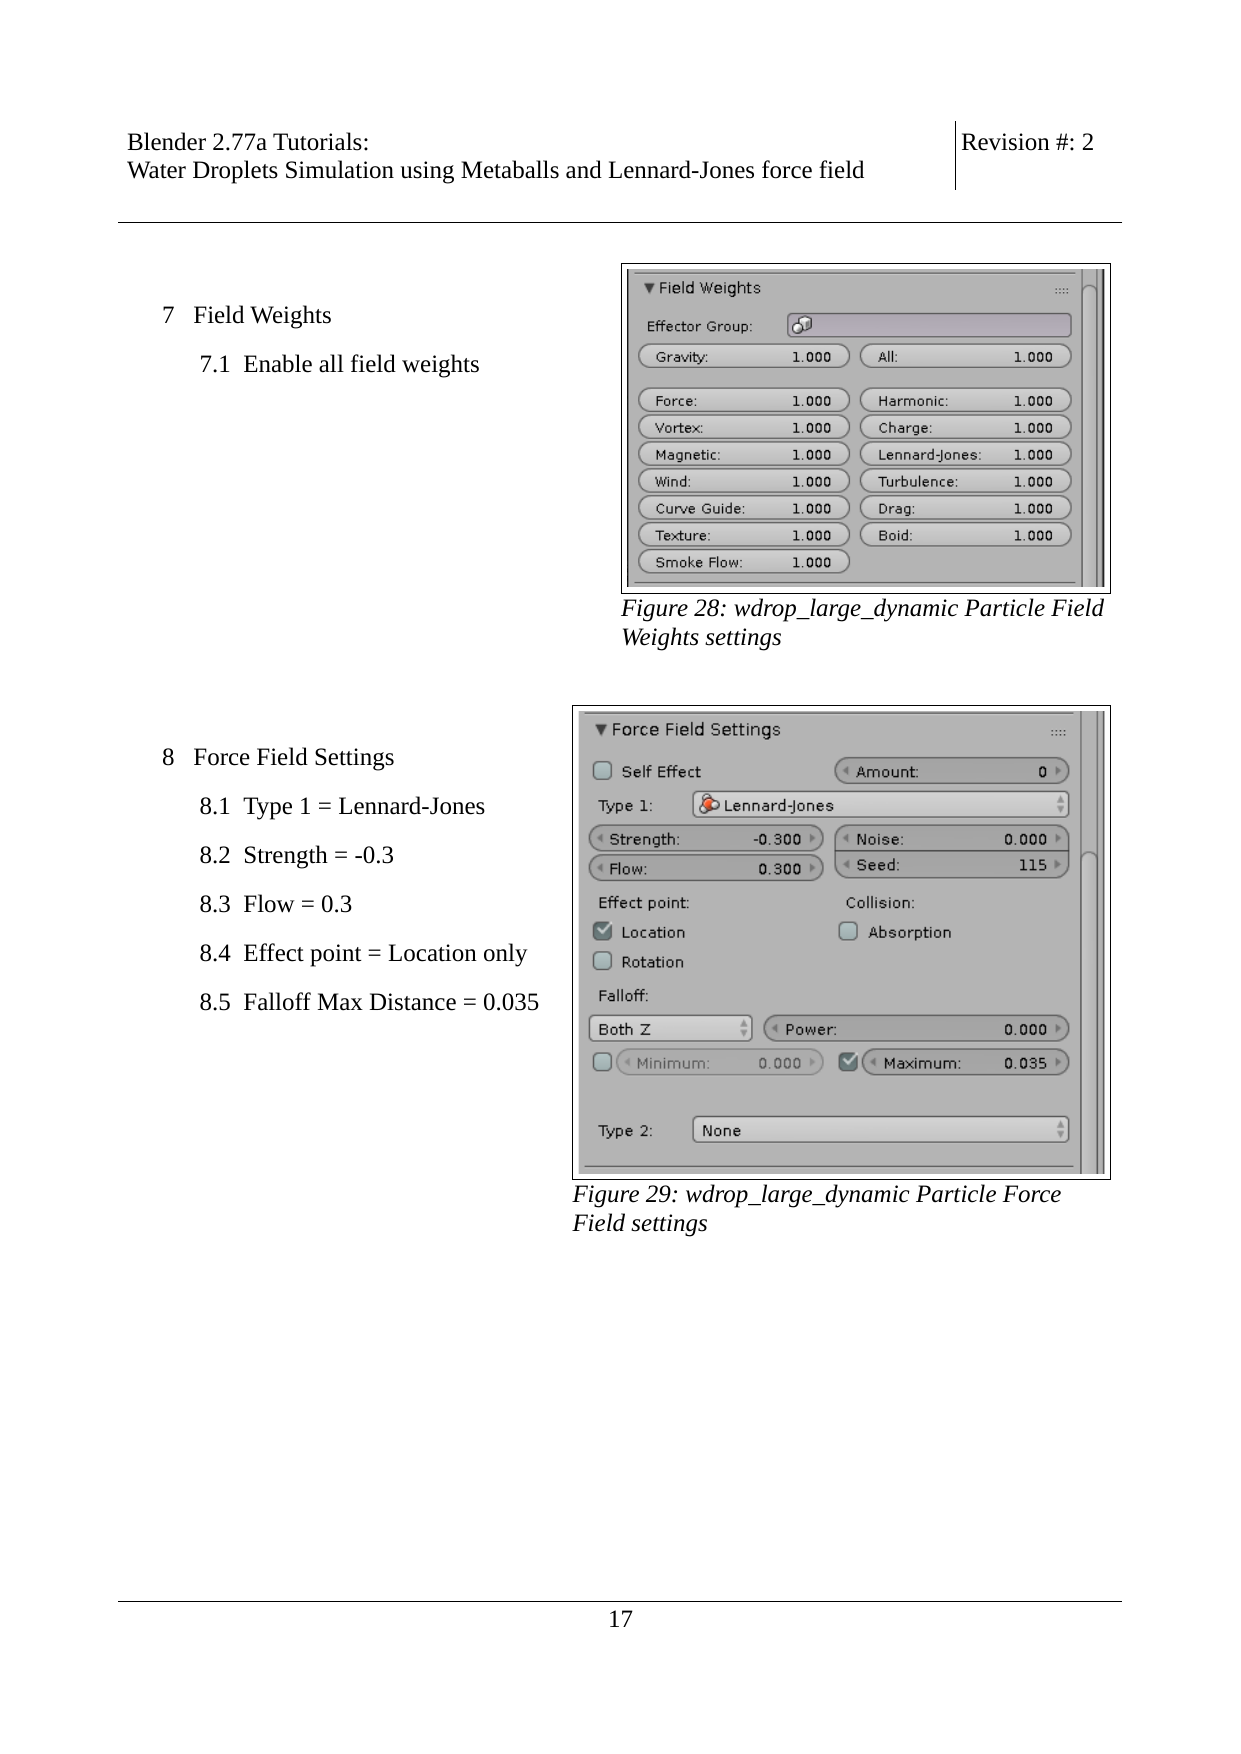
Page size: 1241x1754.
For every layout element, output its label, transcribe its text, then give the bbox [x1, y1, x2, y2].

text [622, 264, 1110, 593]
list [1111, 840, 1122, 869]
list Effect point = Location only [193, 938, 572, 967]
list Enable all field weights [193, 349, 621, 378]
text [573, 706, 1110, 1179]
list [1111, 889, 1122, 918]
picture [578, 711, 1105, 1174]
text Figure 28: wdrop_large_dynamic Particle Field Weights settings [621, 594, 1111, 651]
text Figure 29: wdrop_large_dynamic Particle Force Field settings [572, 1180, 1111, 1237]
list Strength = -0.3 [193, 840, 572, 869]
list Type 1 = Lennard-Jones [193, 791, 572, 820]
list [1111, 301, 1122, 329]
list Field Weights [156, 301, 621, 329]
picture [627, 269, 1105, 587]
list Falloff Max Distance = 0.035 [193, 987, 572, 1016]
list Flow = 0.3 [193, 889, 572, 918]
list Force Field Settings [156, 742, 572, 771]
